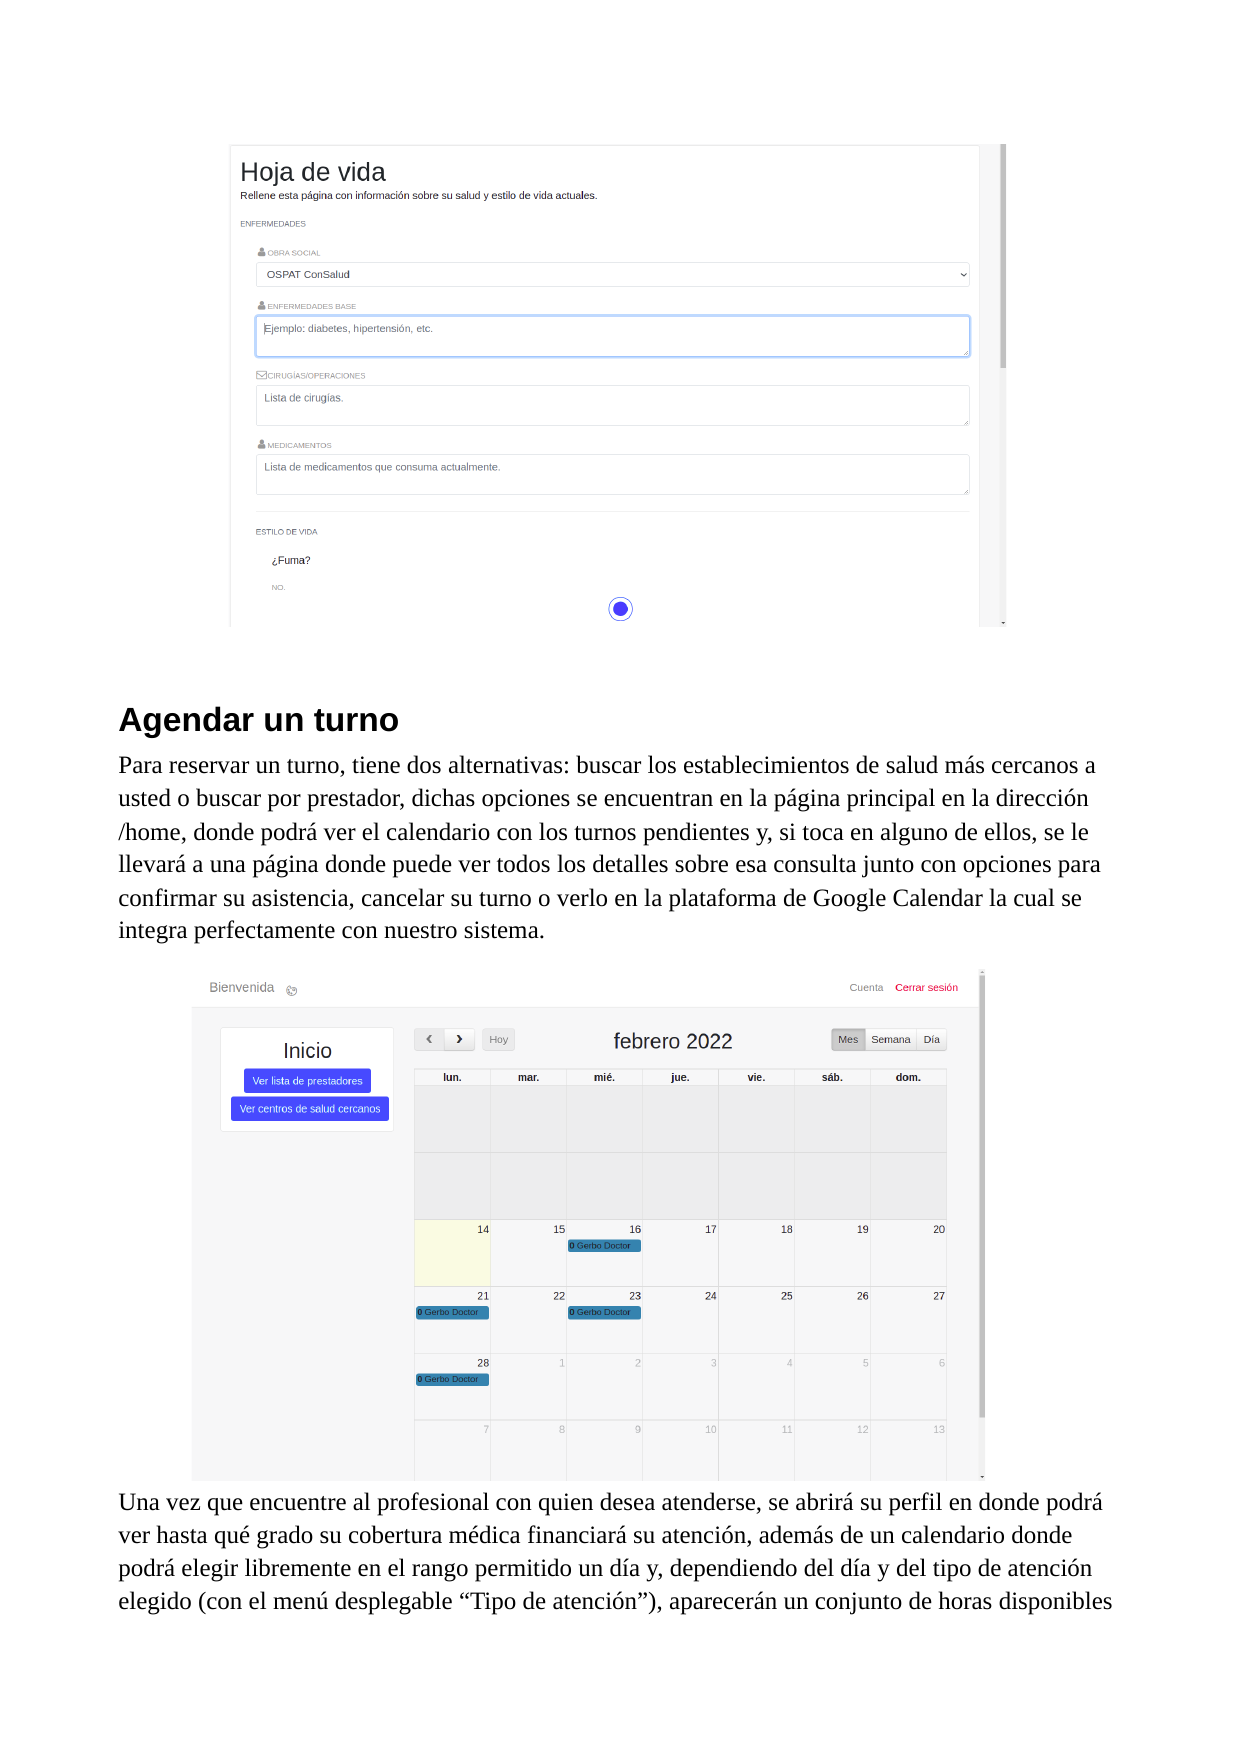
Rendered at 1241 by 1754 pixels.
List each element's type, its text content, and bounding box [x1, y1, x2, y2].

subtitle Agendar un turno [118, 699, 1122, 738]
text Para reservar un turno, tiene dos alternativas: buscar los establecimientos de salud más cercanos a usted o buscar por prestador, dichas opciones se encuentran en la página principal en la dirección /home, donde podrá ver el calendario con los turnos pendientes y, si toca en alguno de ellos, se le llevará a una página donde puede ver todos los detalles sobre esa consulta junto con opciones para confirmar su asistencia, cancelar su turno o verlo en la plataforma de Google Calendar la cual se integra perfectamente con nuestro sistema. [118, 751, 1122, 944]
picture [228, 144, 1007, 627]
text Una vez que encuentre al profesional con quien desea atenderse, se abrirá su perfil en donde podrá ver hasta qué grado su cobertura médica financiará su atención, además de un calendario donde podrá elegir libremente en el rango permitido un día y, dependiendo del día y del tipo de atención elegido (con el menú desplegable “Tipo de atención”), aparecerán un conjunto de horas disponibles [118, 1487, 1122, 1615]
picture [191, 969, 986, 1481]
